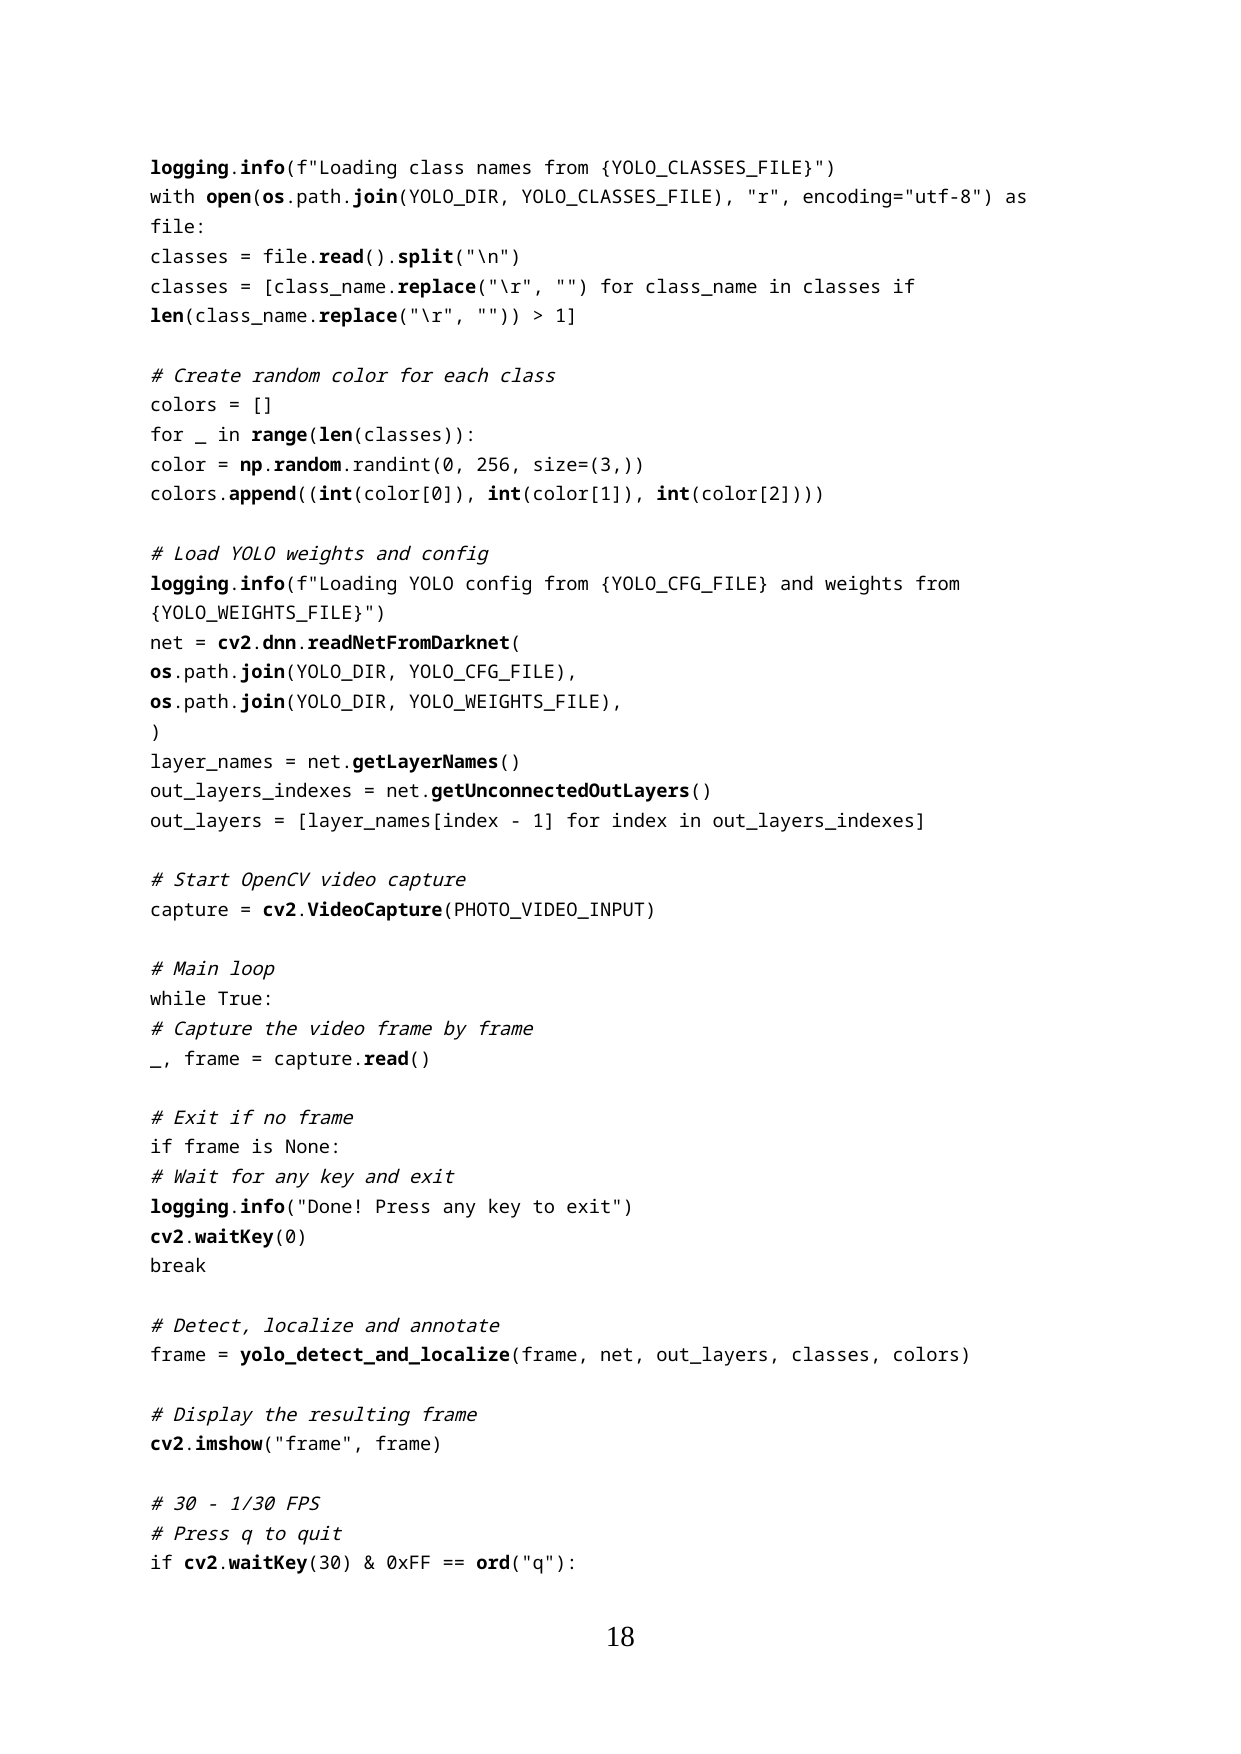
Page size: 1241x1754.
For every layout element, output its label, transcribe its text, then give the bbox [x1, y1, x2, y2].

text logging.info(f"Loading YOLO config from {YOLO_CFG_FILE} and weights from {YOLO_WEIGHTS_FILE}") [150, 566, 1090, 625]
text # Press q to quit [150, 1516, 1090, 1545]
text cv2.imshow("frame", frame) [150, 1427, 1090, 1456]
text if cv2.waitKey(30) & 0xFF == ord("q"): [150, 1545, 1090, 1575]
text os.path.join(YOLO_DIR, YOLO_CFG_FILE), [150, 655, 1090, 684]
text # Wait for any key and exit [150, 1159, 1090, 1189]
text logging.info(f"Loading class names from {YOLO_CLASSES_FILE}") [150, 150, 1090, 180]
text out_layers = [layer_names[index - 1] for index in out_layers_indexes] [150, 803, 1090, 833]
text classes = file.read().split("\n") [150, 239, 1090, 269]
text for _ in range(len(classes)): [150, 417, 1090, 447]
text classes = [class_name.replace("\r", "") for class_name in classes if len(class_name.replace("\r", "")) > 1] [150, 269, 1090, 328]
text colors.append((int(color[0]), int(color[1]), int(color[2]))) [150, 477, 1090, 506]
text while True: [150, 981, 1090, 1011]
text cv2.waitKey(0) [150, 1219, 1090, 1248]
text layer_names = net.getLayerNames() [150, 744, 1090, 773]
text if frame is None: [150, 1130, 1090, 1159]
text os.path.join(YOLO_DIR, YOLO_WEIGHTS_FILE), [150, 684, 1090, 714]
text # Create random color for each class [150, 358, 1090, 387]
text # Detect, localize and annotate [150, 1308, 1090, 1337]
text # Exit if no frame [150, 1100, 1090, 1130]
text ) [150, 714, 1090, 744]
text # Display the resulting frame [150, 1397, 1090, 1427]
text with open(os.path.join(YOLO_DIR, YOLO_CLASSES_FILE), "r", encoding="utf-8") as file: [150, 180, 1090, 239]
text net = cv2.dnn.readNetFromDarknet( [150, 625, 1090, 655]
text frame = yolo_detect_and_localize(frame, net, out_layers, classes, colors) [150, 1337, 1090, 1367]
text # Load YOLO weights and config [150, 536, 1090, 566]
text # Capture the video frame by frame [150, 1011, 1090, 1041]
text break [150, 1248, 1090, 1278]
text colors = [] [150, 387, 1090, 417]
text # Main loop [150, 952, 1090, 981]
text logging.info("Done! Press any key to exit") [150, 1189, 1090, 1219]
text # Start OpenCV video capture [150, 862, 1090, 892]
text out_layers_indexes = net.getUnconnectedOutLayers() [150, 773, 1090, 803]
text _, frame = capture.read() [150, 1041, 1090, 1070]
text # 30 - 1/30 FPS [150, 1486, 1090, 1516]
text color = np.random.randint(0, 256, size=(3,)) [150, 447, 1090, 477]
text capture = cv2.VideoCapture(PHOTO_VIDEO_INPUT) [150, 892, 1090, 922]
